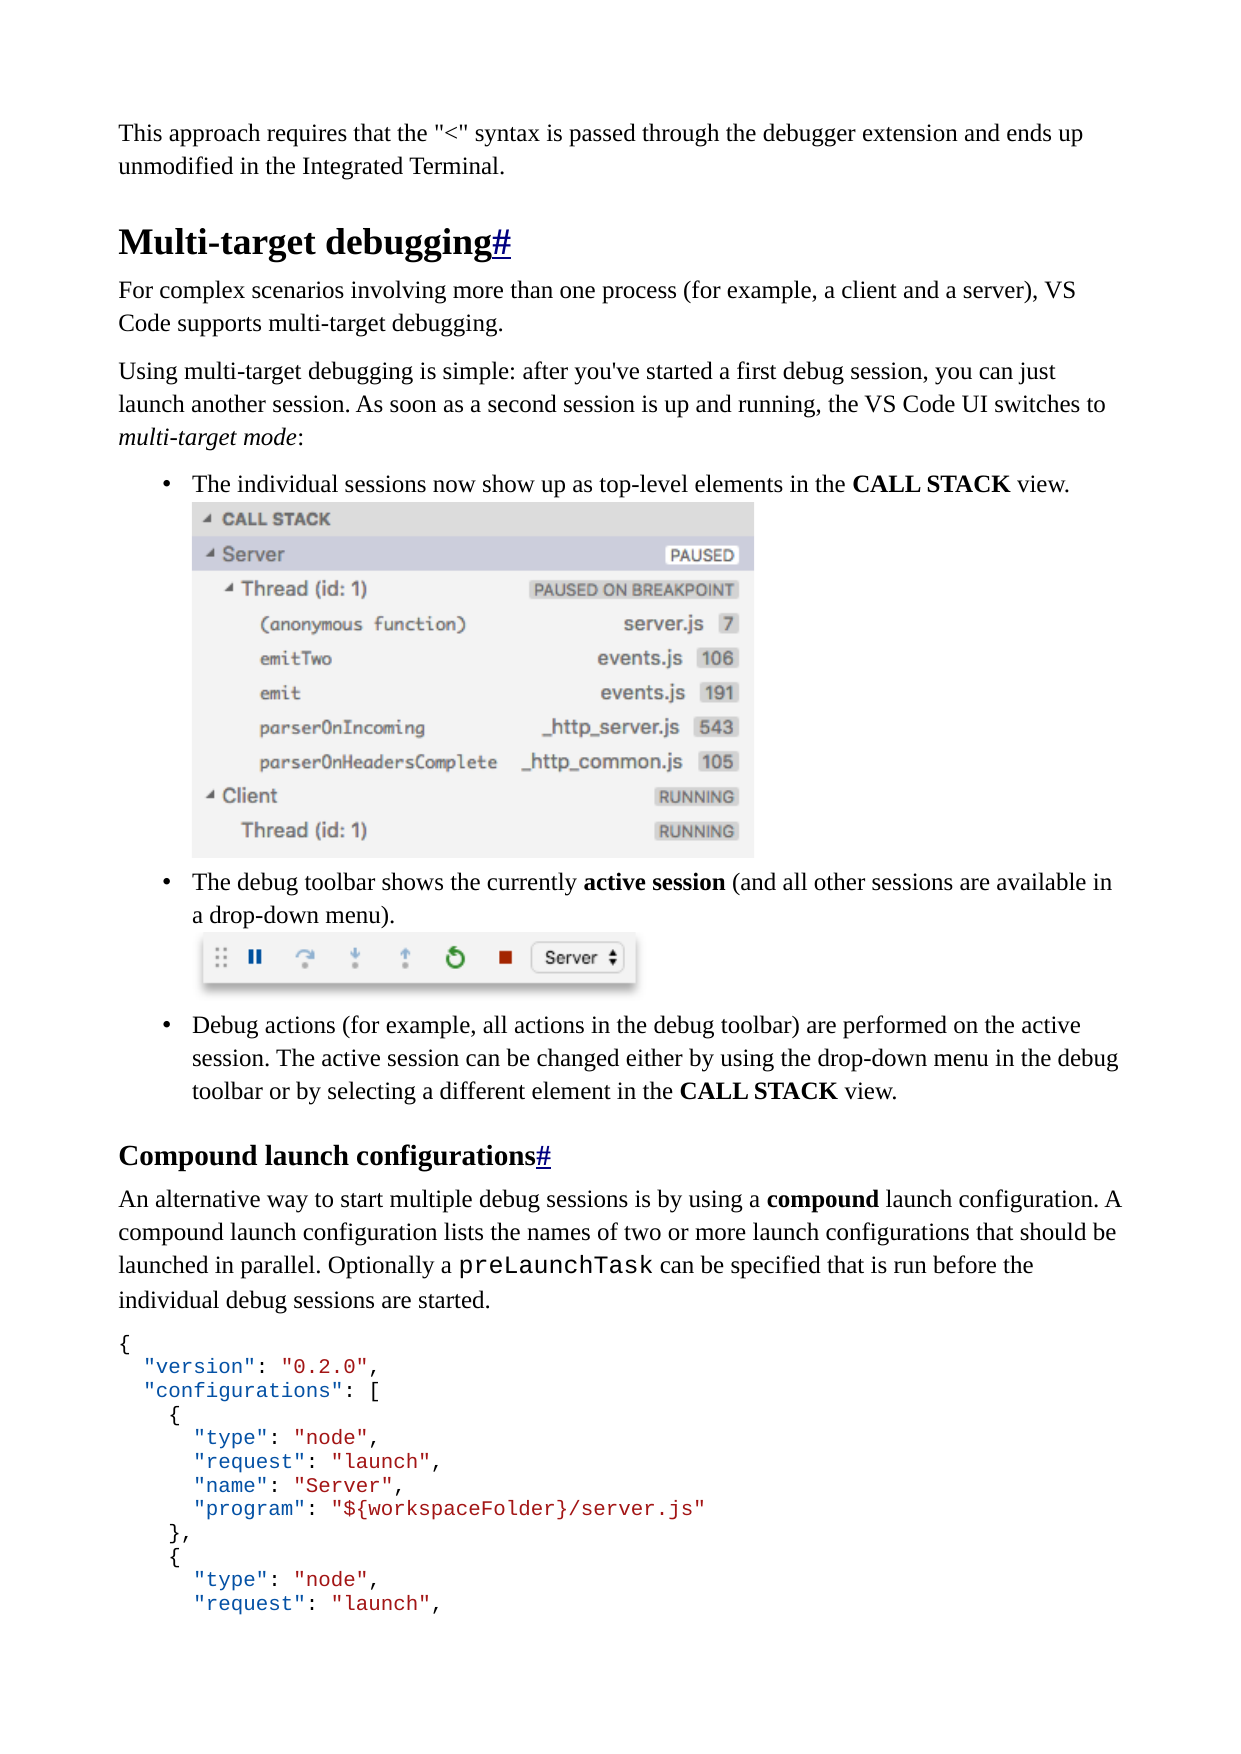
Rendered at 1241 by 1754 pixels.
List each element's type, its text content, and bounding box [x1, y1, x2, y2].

text { [118, 1404, 1122, 1427]
text { [118, 1546, 1122, 1569]
text An alternative way to start multiple debug sessions is by using a compound launch configuration. A compound launch configuration lists the names of two or more launch configurations that should be launched in parallel. Optionally a preLaunchTask can be specified that is run before the individual debug sessions are started. [118, 1184, 1122, 1314]
text "type": "node", [118, 1427, 1122, 1451]
text "program": "${workspaceFolder}/server.js" [118, 1498, 1122, 1522]
subtitle Compound launch configurations# [118, 1138, 1122, 1172]
text "version": "0.2.0", [118, 1356, 1122, 1380]
text For complex scenarios involving more than one process (for example, a client and a server), VS Code supports multi-target debugging. [118, 275, 1122, 337]
text "type": "node", [118, 1569, 1122, 1593]
picture [191, 932, 650, 1001]
subtitle Multi-target debugging# [118, 219, 1122, 263]
text { [118, 1333, 1122, 1356]
picture [191, 502, 755, 858]
list Debug actions (for example, all actions in the debug toolbar) are performed on the active session. The active session can be changed either by using the drop-down menu in the debug toolbar or by selecting a different element in the CALL STACK view. [162, 1010, 1122, 1104]
list The individual sessions now show up as top-level elements in the CALL STACK view. [162, 469, 1122, 863]
text Using multi-target debugging is simple: after you've started a first debug session, you can just launch another session. As soon as a second session is up and running, the VS Code UI switches to multi-target mode: [118, 356, 1122, 451]
text This approach requires that the "<" syntax is passed through the debugger extension and ends up unmodified in the Integrated Terminal. [118, 118, 1122, 180]
text "request": "launch", [118, 1593, 1122, 1617]
text "request": "launch", [118, 1451, 1122, 1475]
text }, [118, 1522, 1122, 1546]
list The debug toolbar shows the currently active session (and all other sessions are available in a drop-down menu). [162, 867, 1122, 1006]
text "name": "Server", [118, 1475, 1122, 1498]
text "configurations": [ [118, 1380, 1122, 1404]
